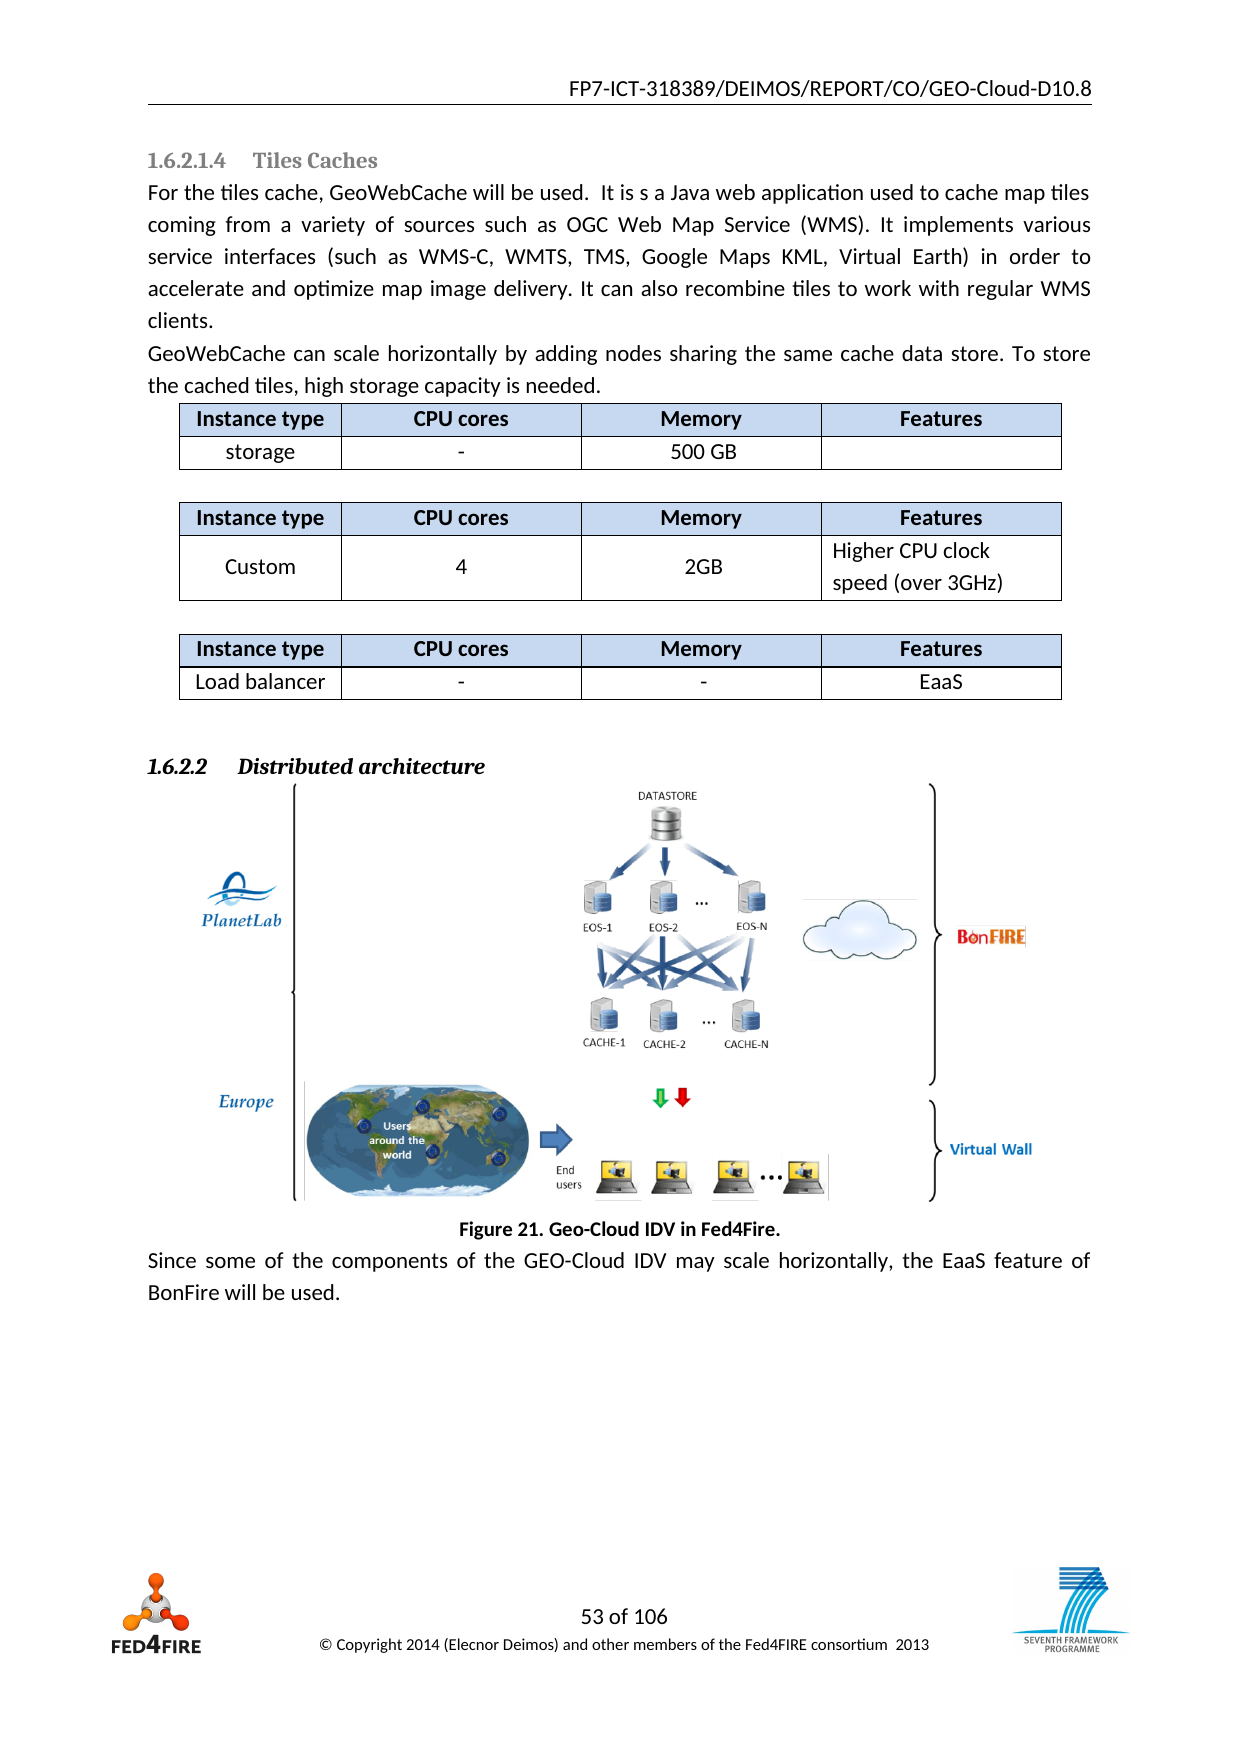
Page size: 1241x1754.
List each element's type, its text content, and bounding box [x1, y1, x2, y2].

table_cell Custom [180, 536, 341, 600]
table_cell Higher CPU clock speed (over 3GHz) [822, 536, 1061, 600]
table_header Instance type [180, 503, 341, 535]
table_header Memory [582, 503, 821, 535]
table_header Memory [582, 635, 821, 666]
table_cell [822, 437, 1061, 469]
table_cell - [342, 437, 581, 469]
table_header CPU cores [342, 404, 581, 436]
table_header Memory [582, 404, 821, 436]
table_header Instance type [180, 404, 341, 436]
table_cell storage [180, 437, 341, 469]
table_cell 2GB [582, 536, 821, 600]
text For the tiles cache, GeoWebCache will be used. It is s a Java web application used to cache map tiles coming from a variety of sources such as OGC Web Map Service (WMS). It implements various service interfaces (such as WMS-C, WMTS, TMS, Google Maps KML, Virtual Earth) in order to accelerate and optimize map image delivery. It can also recombine tiles to work with regular WMS clients. [148, 178, 1092, 335]
table_cell 500 GB [582, 437, 821, 469]
text GeoWebCache can scale horizontally by adding nodes sharing the same cache data store. To store the cached tiles, high storage capacity is needed. [148, 339, 1092, 399]
table_header Features [822, 503, 1061, 535]
subtitle Distributed architecture [148, 753, 1092, 780]
text Figure 21. Geo-Cloud IDV in Fed4Fire. [148, 1217, 1092, 1242]
table_header Instance type [180, 635, 341, 666]
table_header Features [822, 635, 1061, 666]
table_cell - [342, 668, 581, 699]
table_header CPU cores [342, 635, 581, 666]
table_cell 4 [342, 536, 581, 600]
table_cell Load balancer [180, 668, 341, 699]
text Since some of the components of the GEO-Cloud IDV may scale horizontally, the EaaS feature of BonFire will be used. [148, 1246, 1092, 1306]
table_header CPU cores [342, 503, 581, 535]
subtitle Tiles Caches [148, 148, 1092, 174]
table_cell - [582, 668, 821, 699]
table_header Features [822, 404, 1061, 436]
table_cell EaaS [822, 668, 1061, 699]
